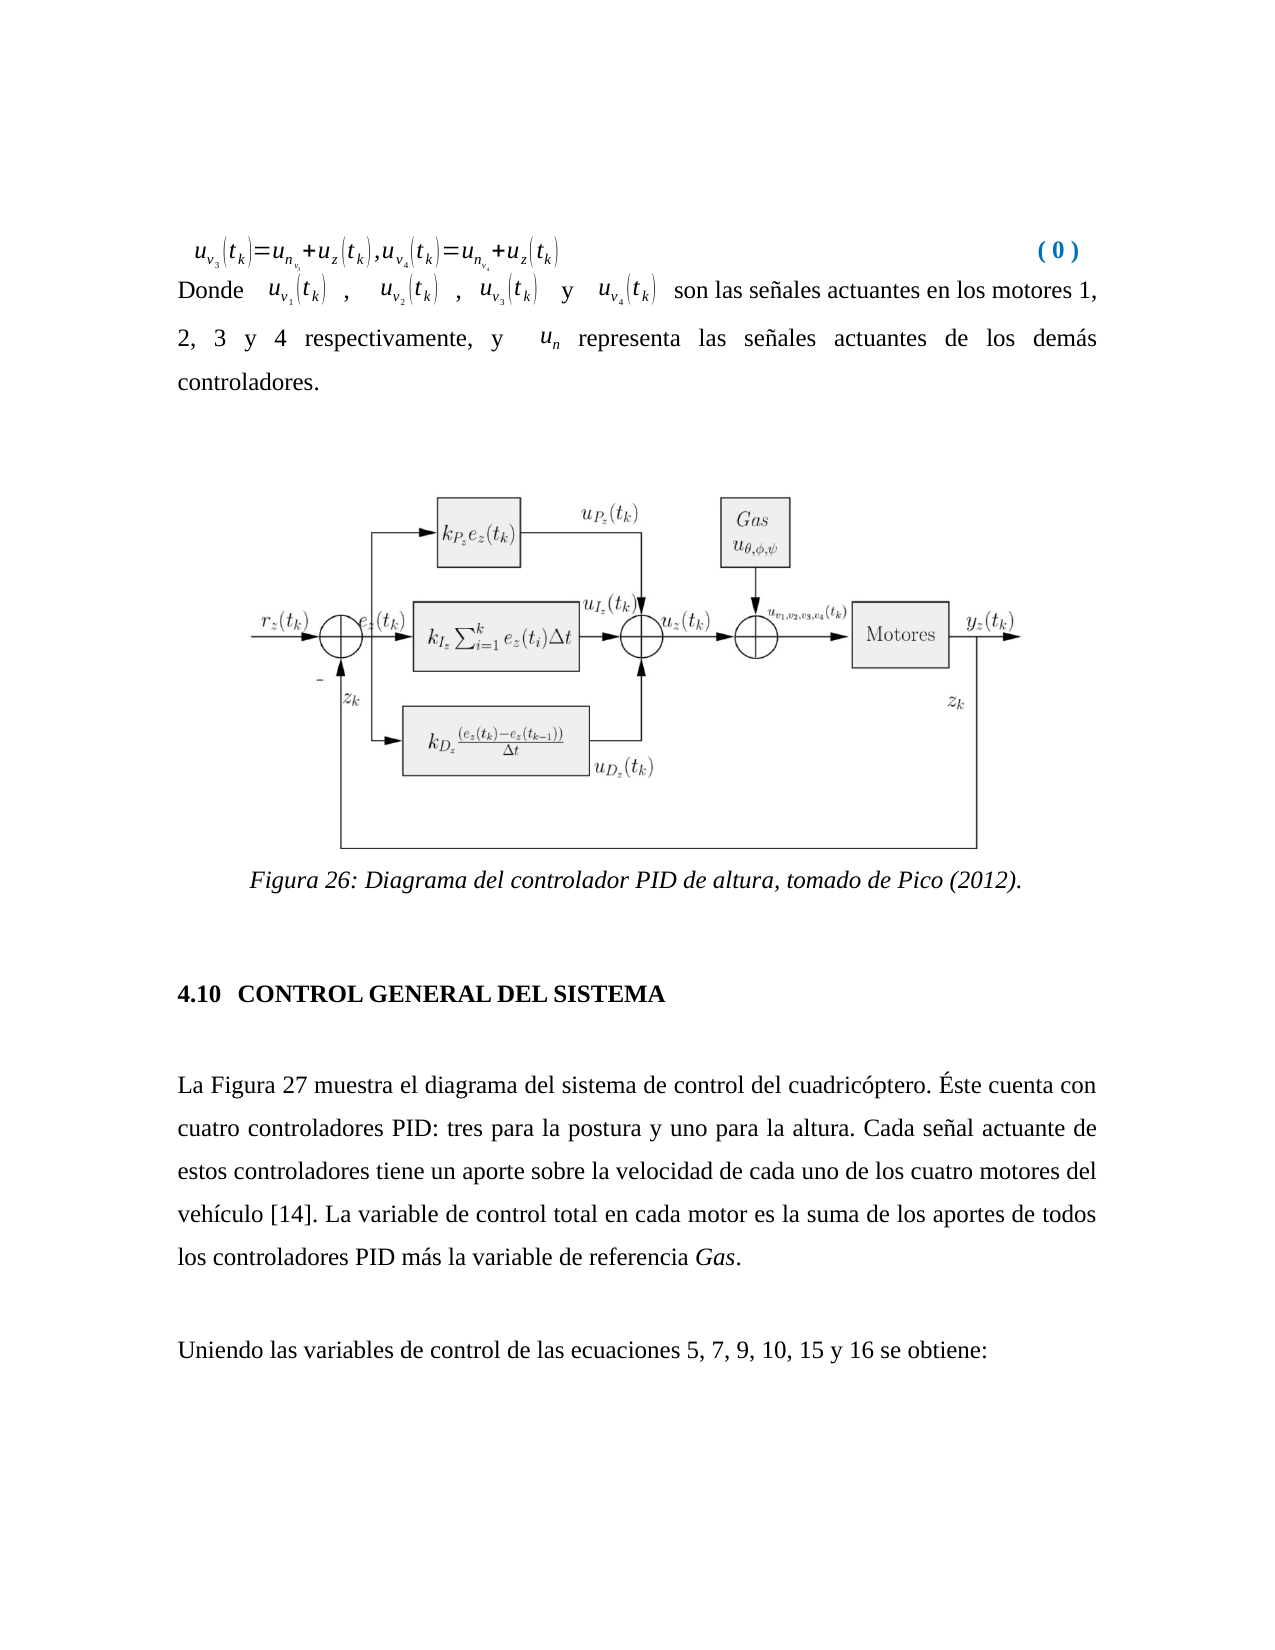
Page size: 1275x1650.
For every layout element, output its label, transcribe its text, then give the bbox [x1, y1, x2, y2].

table_cell ( 0 ) [1026, 235, 1128, 272]
subtitle CONTROL GENERAL DEL SISTEMA [177, 979, 1098, 1008]
table_cell [165, 235, 1026, 272]
picture [249, 472, 1026, 861]
text La Figura 27 muestra el diagrama del sistema de control del cuadricóptero. Éste cuenta con cuatro controladores PID: tres para la postura y uno para la altura. Cada señal actuante de estos controladores tiene un aporte sobre la velocidad de cada uno de los cuatro motores del vehículo [14]. La variable de control total en cada motor es la suma de los aportes de todos los controladores PID más la variable de referencia Gas. [177, 1070, 1098, 1271]
text Figura 26: Diagrama del controlador PID de altura, tomado de Pico (2012). [249, 861, 1026, 894]
text Donde , , y son las señales actuantes en los motores 1, 2, 3 y 4 respectivamente, y representa las señales actuantes de los demás controladores. [177, 272, 1098, 396]
text Uniendo las variables de control de las ecuaciones 5, 7, 9, 10, 15 y 16 se obtiene: [177, 1336, 1098, 1364]
